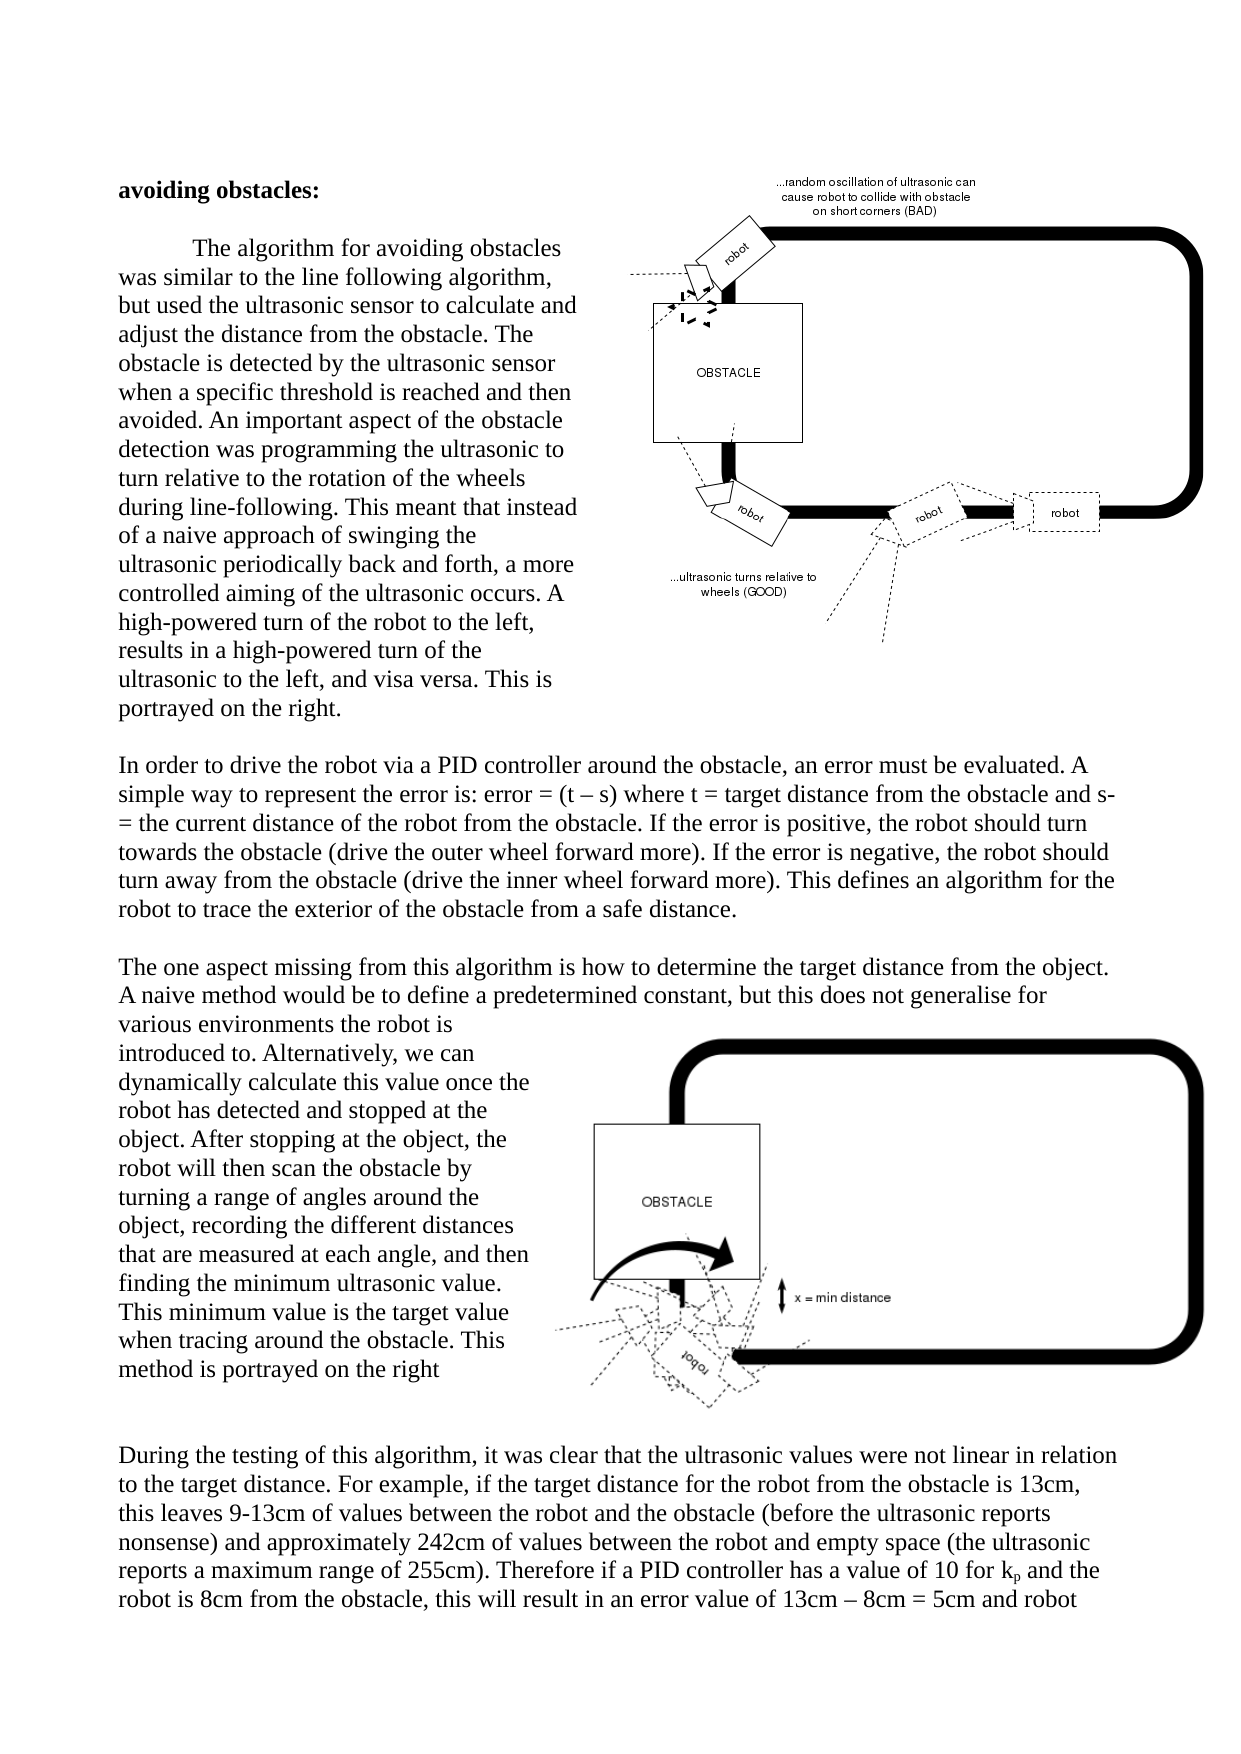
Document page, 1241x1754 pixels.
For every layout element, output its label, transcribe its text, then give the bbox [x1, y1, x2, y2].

text In order to drive the robot via a PID controller around the obstacle, an error must be evaluated. A simple way to represent the error is: error = (t – s) where t = target distance from the obstacle and s- = the current distance of the robot from the obstacle. If the error is positive, the robot should turn towards the obstacle (drive the outer wheel forward more). If the error is negative, the robot should turn away from the obstacle (drive the inner wheel forward more). This defines an algorithm for the robot to trace the exterior of the obstacle from a safe distance. [118, 751, 1122, 923]
text avoiding obstacles: [118, 176, 579, 204]
picture [544, 1014, 1233, 1435]
text The one aspect missing from this algorithm is how to determine the target distance from the object. A naive method would be to define a predetermined constant, but this does not generalise for various environments the robot is introduced to. Alternatively, we can dynamically calculate this value once the robot has detected and stopped at the object. After stopping at the object, the robot will then scan the obstacle by turning a range of angles around the object, recording the different distances that are measured at each angle, and then finding the minimum ultrasonic value. This minimum value is the target value when tracing around the obstacle. This method is portrayed on the right [118, 952, 1122, 1383]
text During the testing of this algorithm, it was clear that the ultrasonic values were not linear in relation to the target distance. For example, if the target distance for the robot from the obstacle is 13cm, this leaves 9-13cm of values between the robot and the obstacle (before the ultrasonic reports nonsense) and approximately 242cm of values between the robot and empty space (the ultrasonic reports a maximum range of 255cm). Therefore if a PID controller has a value of 10 for kp and the robot is 8cm from the obstacle, this will result in an error value of 13cm – 8cm = 5cm and robot [118, 1441, 1122, 1613]
text The algorithm for avoiding obstacles was similar to the line following algorithm, but used the ultrasonic sensor to calculate and adjust the distance from the obstacle. The obstacle is detected by the ultrasonic sensor when a specific threshold is reached and then avoided. An important aspect of the obstacle detection was programming the ultrasonic to turn relative to the rotation of the wheels during line-following. This meant that instead of a naive approach of swinging the ultrasonic periodically back and forth, a more controlled aiming of the ultrasonic occurs. A high-powered turn of the robot to the left, results in a high-powered turn of the ultrasonic to the left, and visa versa. This is portrayed on the right. [118, 233, 1122, 722]
